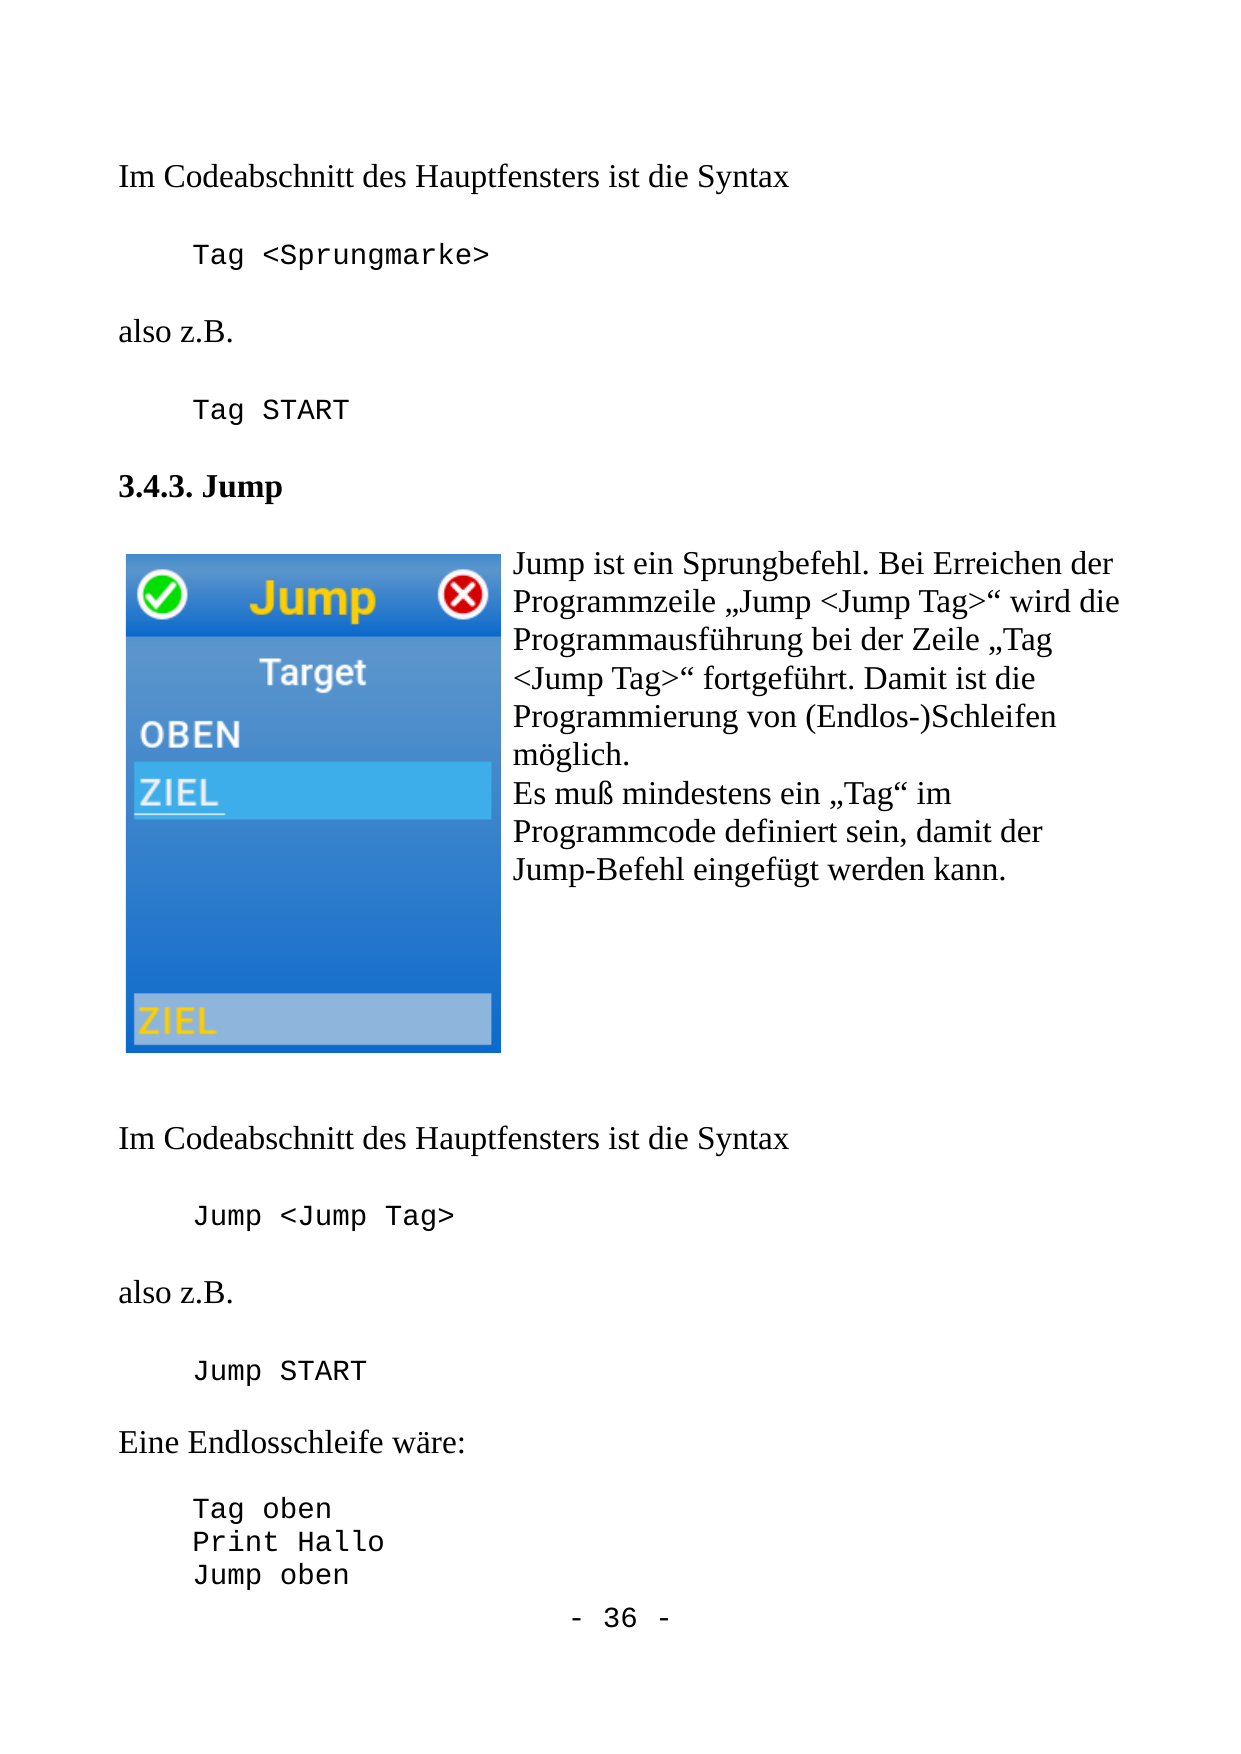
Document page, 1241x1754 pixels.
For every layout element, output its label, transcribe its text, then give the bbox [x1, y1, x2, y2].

text Tag <Sprungmarke> [118, 233, 1122, 273]
text Jump oben [118, 1560, 1122, 1593]
text Tag oben [118, 1494, 1122, 1527]
picture [125, 554, 501, 1053]
text Es muß mindestens ein „Tag“ im Programmcode definiert sein, damit der Jump-Befehl eingefügt werden kann. [501, 773, 1122, 888]
text Im Codeabschnitt des Hauptfensters ist die Syntax [118, 1118, 1122, 1156]
text Im Codeabschnitt des Hauptfensters ist die Syntax [118, 156, 1122, 195]
text Eine Endlosschleife wäre: [118, 1422, 1122, 1461]
text Jump ist ein Sprungbefehl. Bei Erreichen der Programmzeile „Jump <Jump Tag>“ wird die Programmausführung bei der Zeile „Tag <Jump Tag>“ fortgeführt. Damit ist die Programmierung von (Endlos-)Schleifen möglich. [118, 543, 1122, 773]
text Jump START [118, 1349, 1122, 1389]
text also z.B. [118, 1273, 1122, 1311]
text Tag START [118, 388, 1122, 428]
text also z.B. [118, 311, 1122, 350]
text 3.4.3. Jump [118, 466, 1122, 504]
text Jump <Jump Tag> [118, 1194, 1122, 1234]
text Print Hallo [118, 1527, 1122, 1560]
